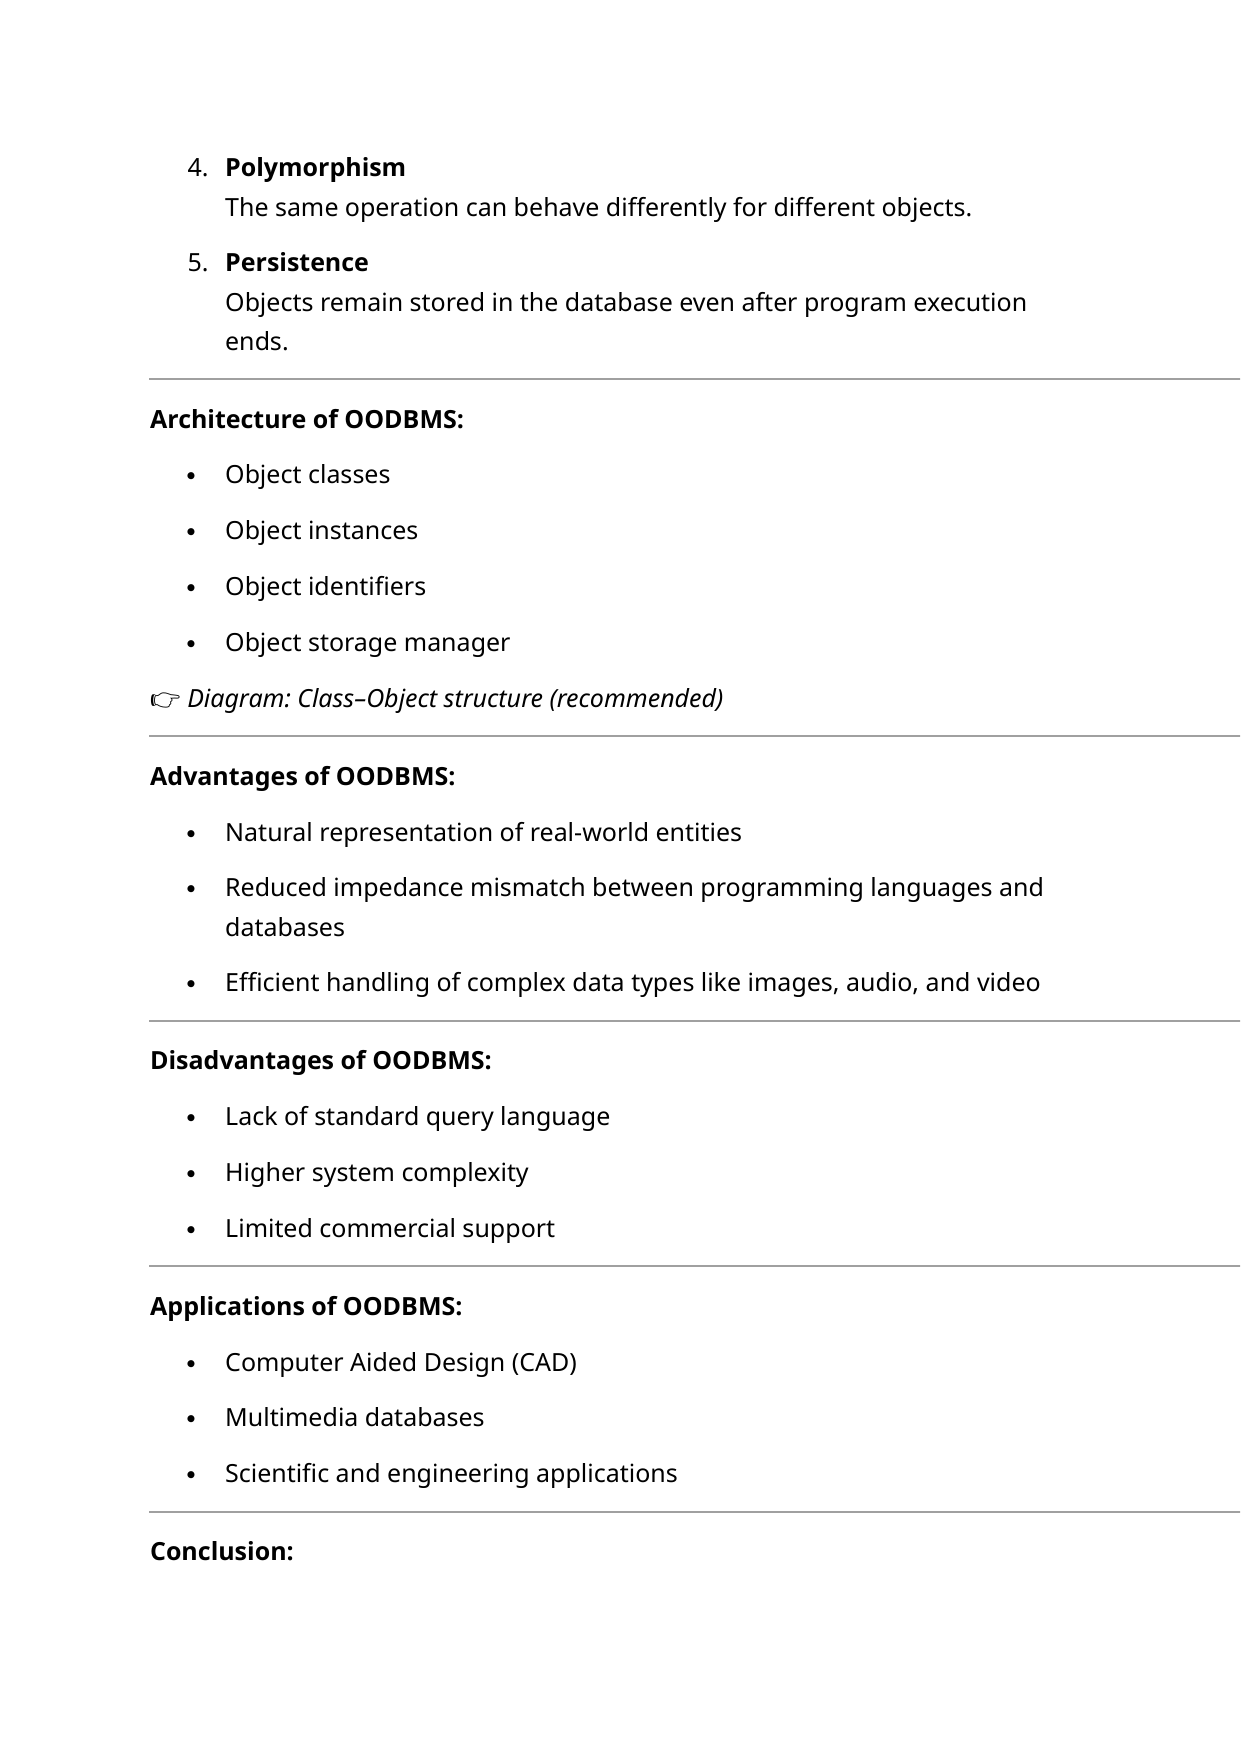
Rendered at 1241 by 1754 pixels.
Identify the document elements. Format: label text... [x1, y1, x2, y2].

list Object instances [187, 513, 1090, 547]
list Object storage manager [187, 624, 1090, 659]
list Higher system complexity [187, 1154, 1090, 1189]
list Persistence Objects remain stored in the database even after program execution ends. [187, 245, 1090, 357]
list Lack of standard query language [187, 1099, 1090, 1133]
list Scientific and engineering applications [187, 1456, 1090, 1490]
text Advantages of OODBMS: [150, 758, 1090, 792]
text Applications of OODBMS: [150, 1288, 1090, 1322]
list Polymorphism The same operation can behave differently for different objects. [187, 150, 1090, 223]
list Limited commercial support [187, 1210, 1090, 1244]
text 👉 Diagram: Class–Object structure (recommended) [150, 680, 1090, 714]
list Natural representation of real-world entities [187, 814, 1090, 848]
list Object identifiers [187, 569, 1090, 603]
list Object classes [187, 457, 1090, 491]
list Efficient handling of complex data types like images, audio, and video [187, 965, 1090, 999]
list Computer Aided Design (CAD) [187, 1344, 1090, 1378]
list Reduced impedance mismatch between programming languages and databases [187, 870, 1090, 943]
text Conclusion: [150, 1534, 1090, 1568]
list Multimedia databases [187, 1400, 1090, 1434]
text Architecture of OODBMS: [150, 401, 1090, 435]
text Disadvantages of OODBMS: [150, 1043, 1090, 1077]
